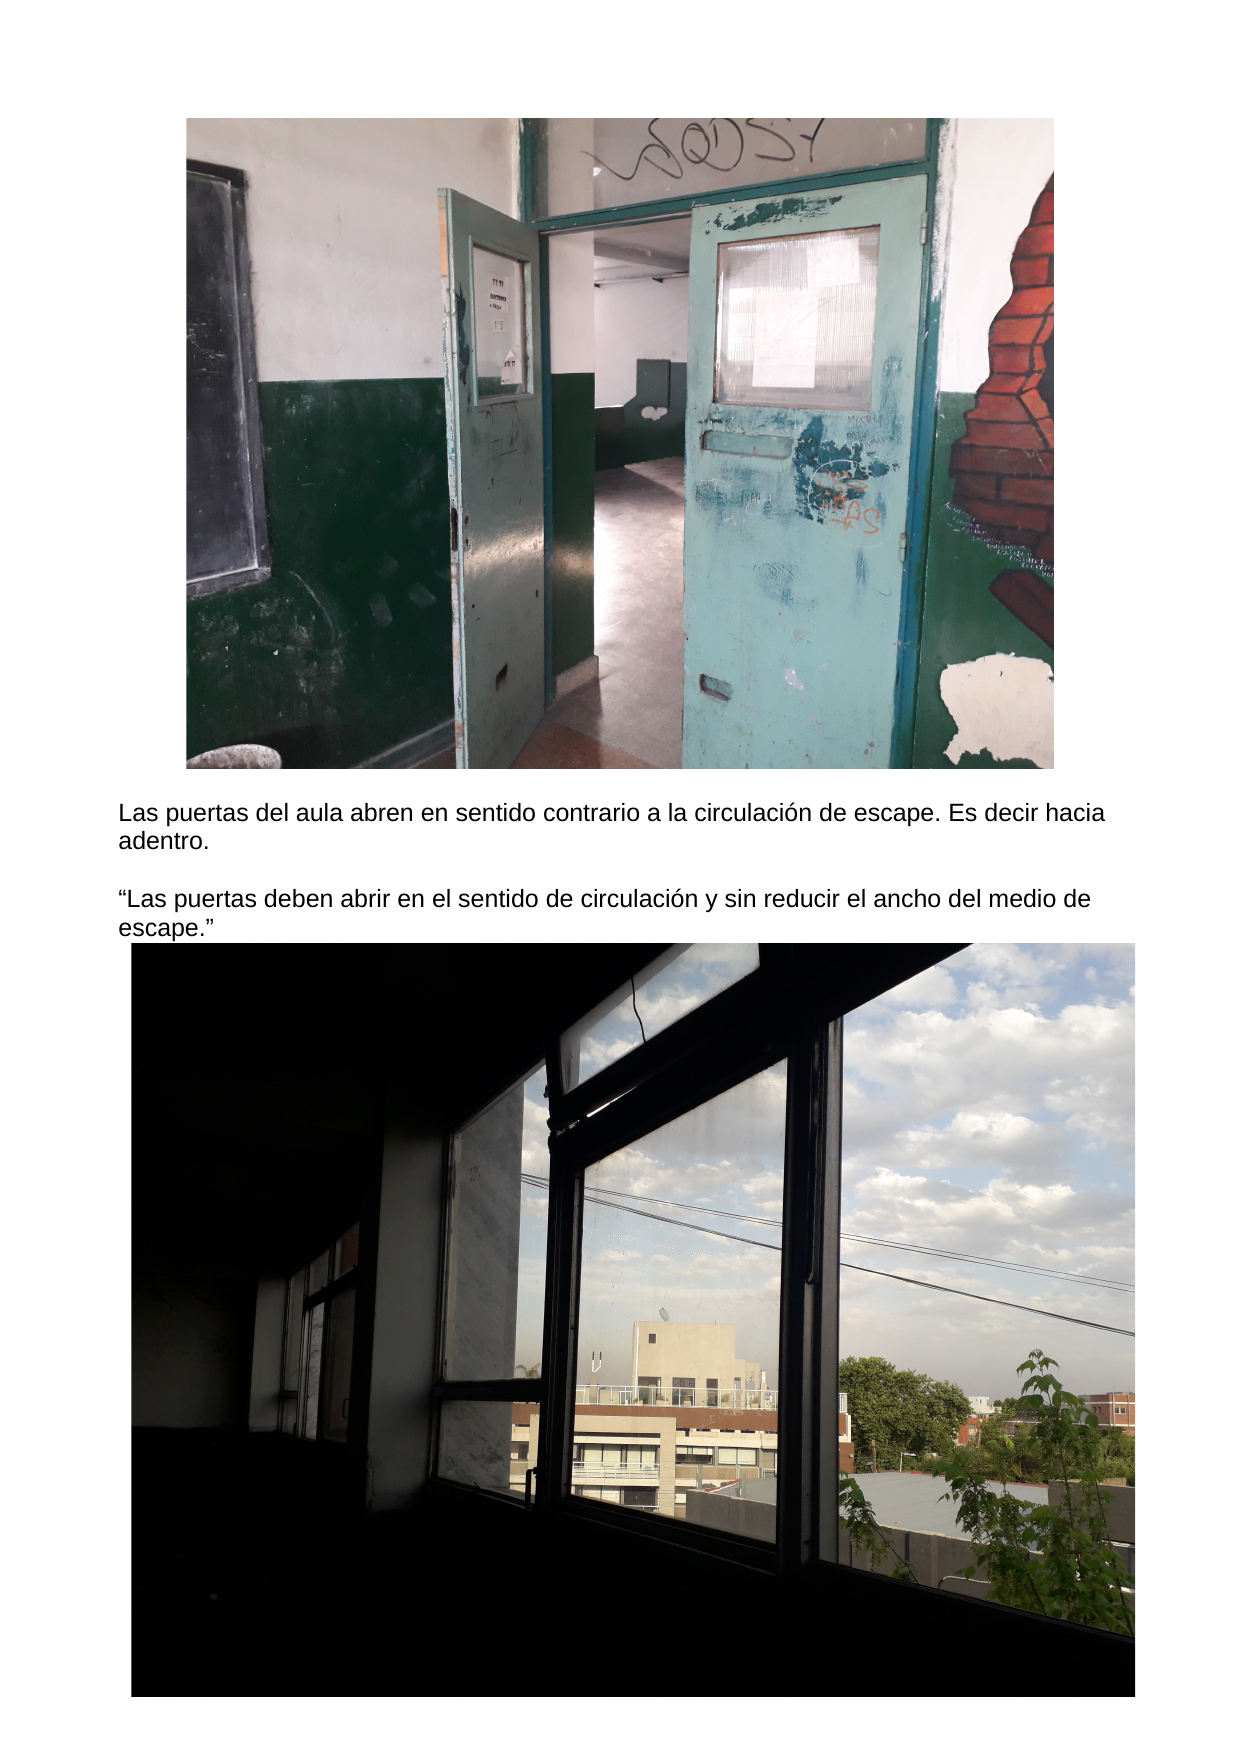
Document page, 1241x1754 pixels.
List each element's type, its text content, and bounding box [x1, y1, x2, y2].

picture [131, 943, 1135, 1697]
text “Las puertas deben abrir en el sentido de circulación y sin reducir el ancho del medio de escape.” [118, 884, 1122, 941]
picture [186, 118, 1054, 769]
text Las puertas del aula abren en sentido contrario a la circulación de escape. Es decir hacia adentro. [118, 118, 1122, 855]
